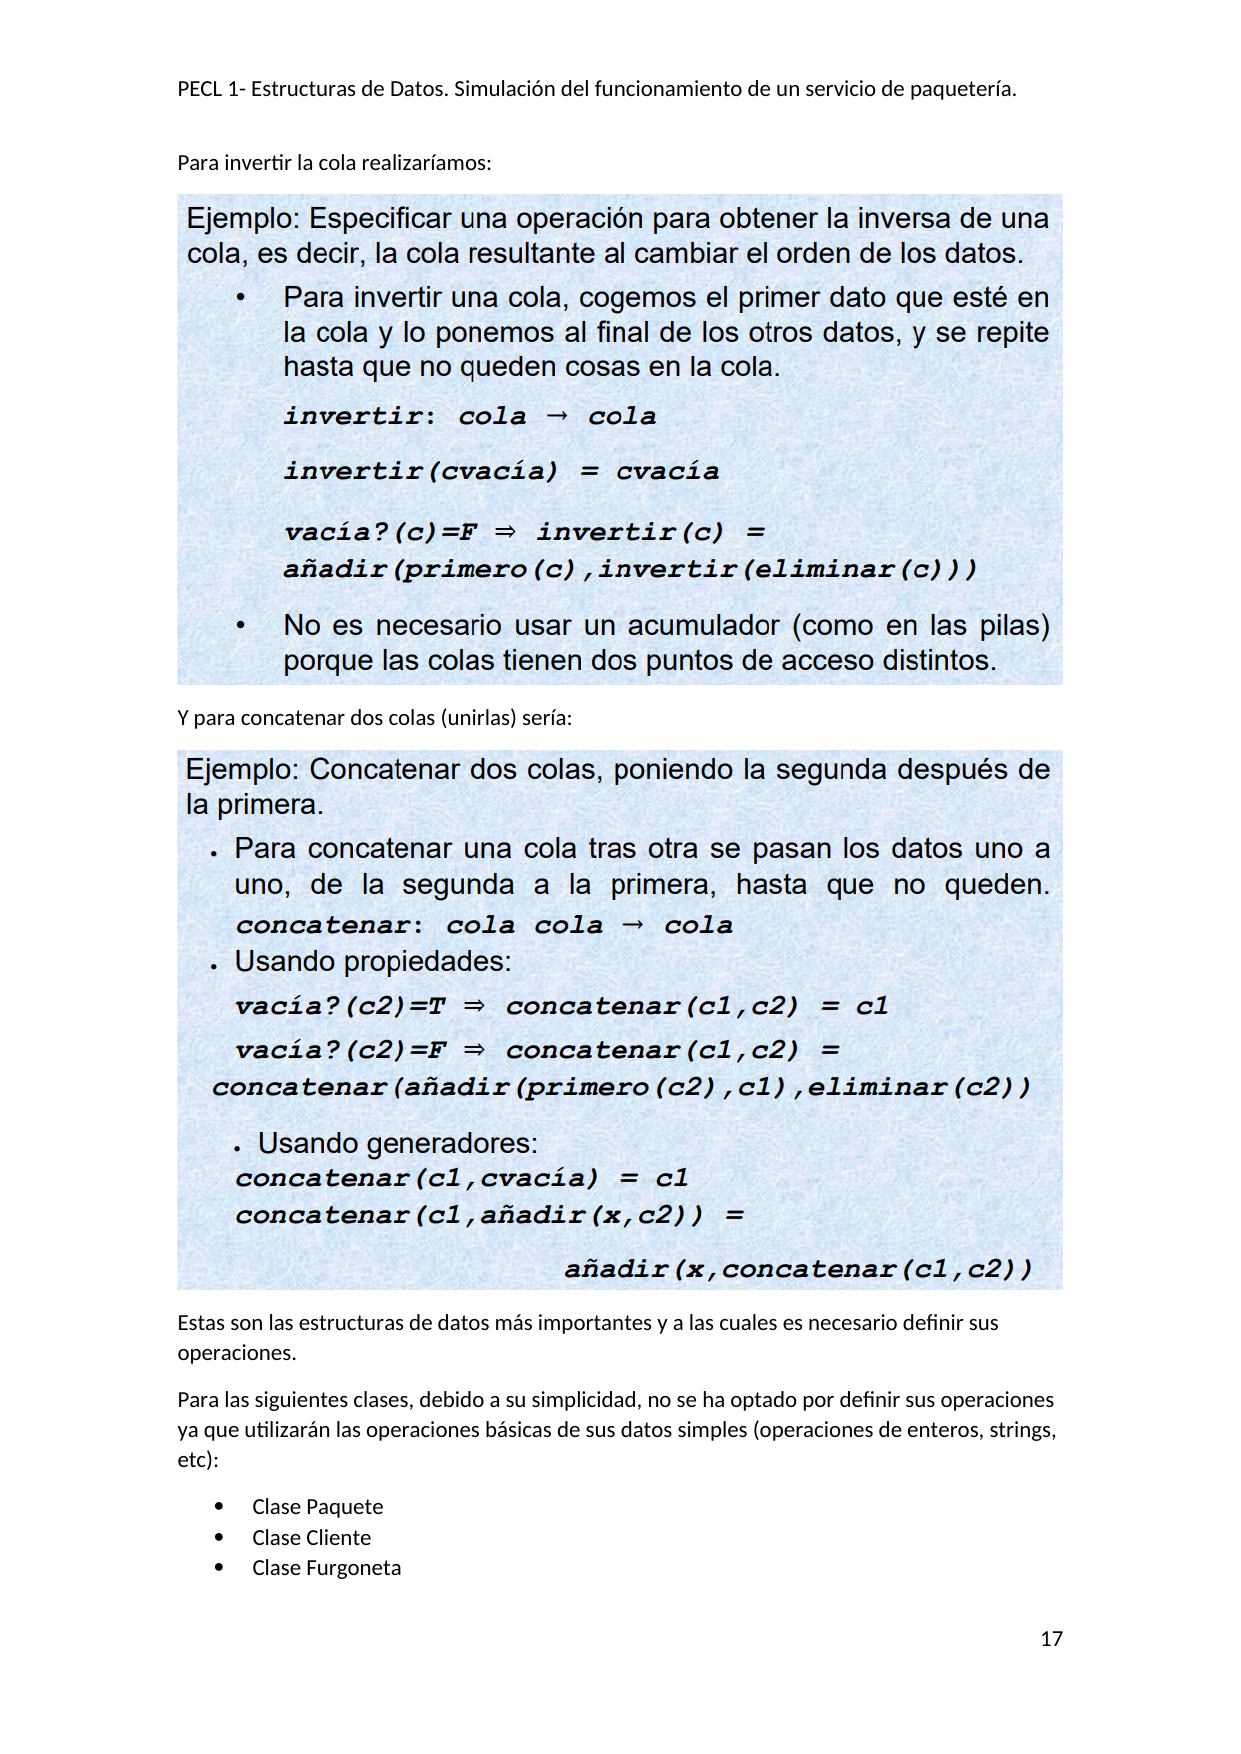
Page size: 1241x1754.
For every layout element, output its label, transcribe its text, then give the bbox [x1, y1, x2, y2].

picture [177, 194, 1063, 685]
list Clase Paquete [215, 1492, 1063, 1520]
picture [177, 750, 1063, 1290]
text Para invertir la cola realizaríamos: [177, 148, 1063, 176]
text Para las siguientes clases, debido a su simplicidad, no se ha optado por definir sus operaciones ya que utilizarán las operaciones básicas de sus datos simples (operaciones de enteros, strings, etc): [177, 1385, 1063, 1473]
list Clase Furgoneta [215, 1553, 1063, 1581]
text Y para concatenar dos colas (unirlas) sería: [177, 703, 1063, 731]
text Estas son las estructuras de datos más importantes y a las cuales es necesario definir sus operaciones. [177, 1308, 1063, 1366]
list Clase Cliente [215, 1523, 1063, 1551]
